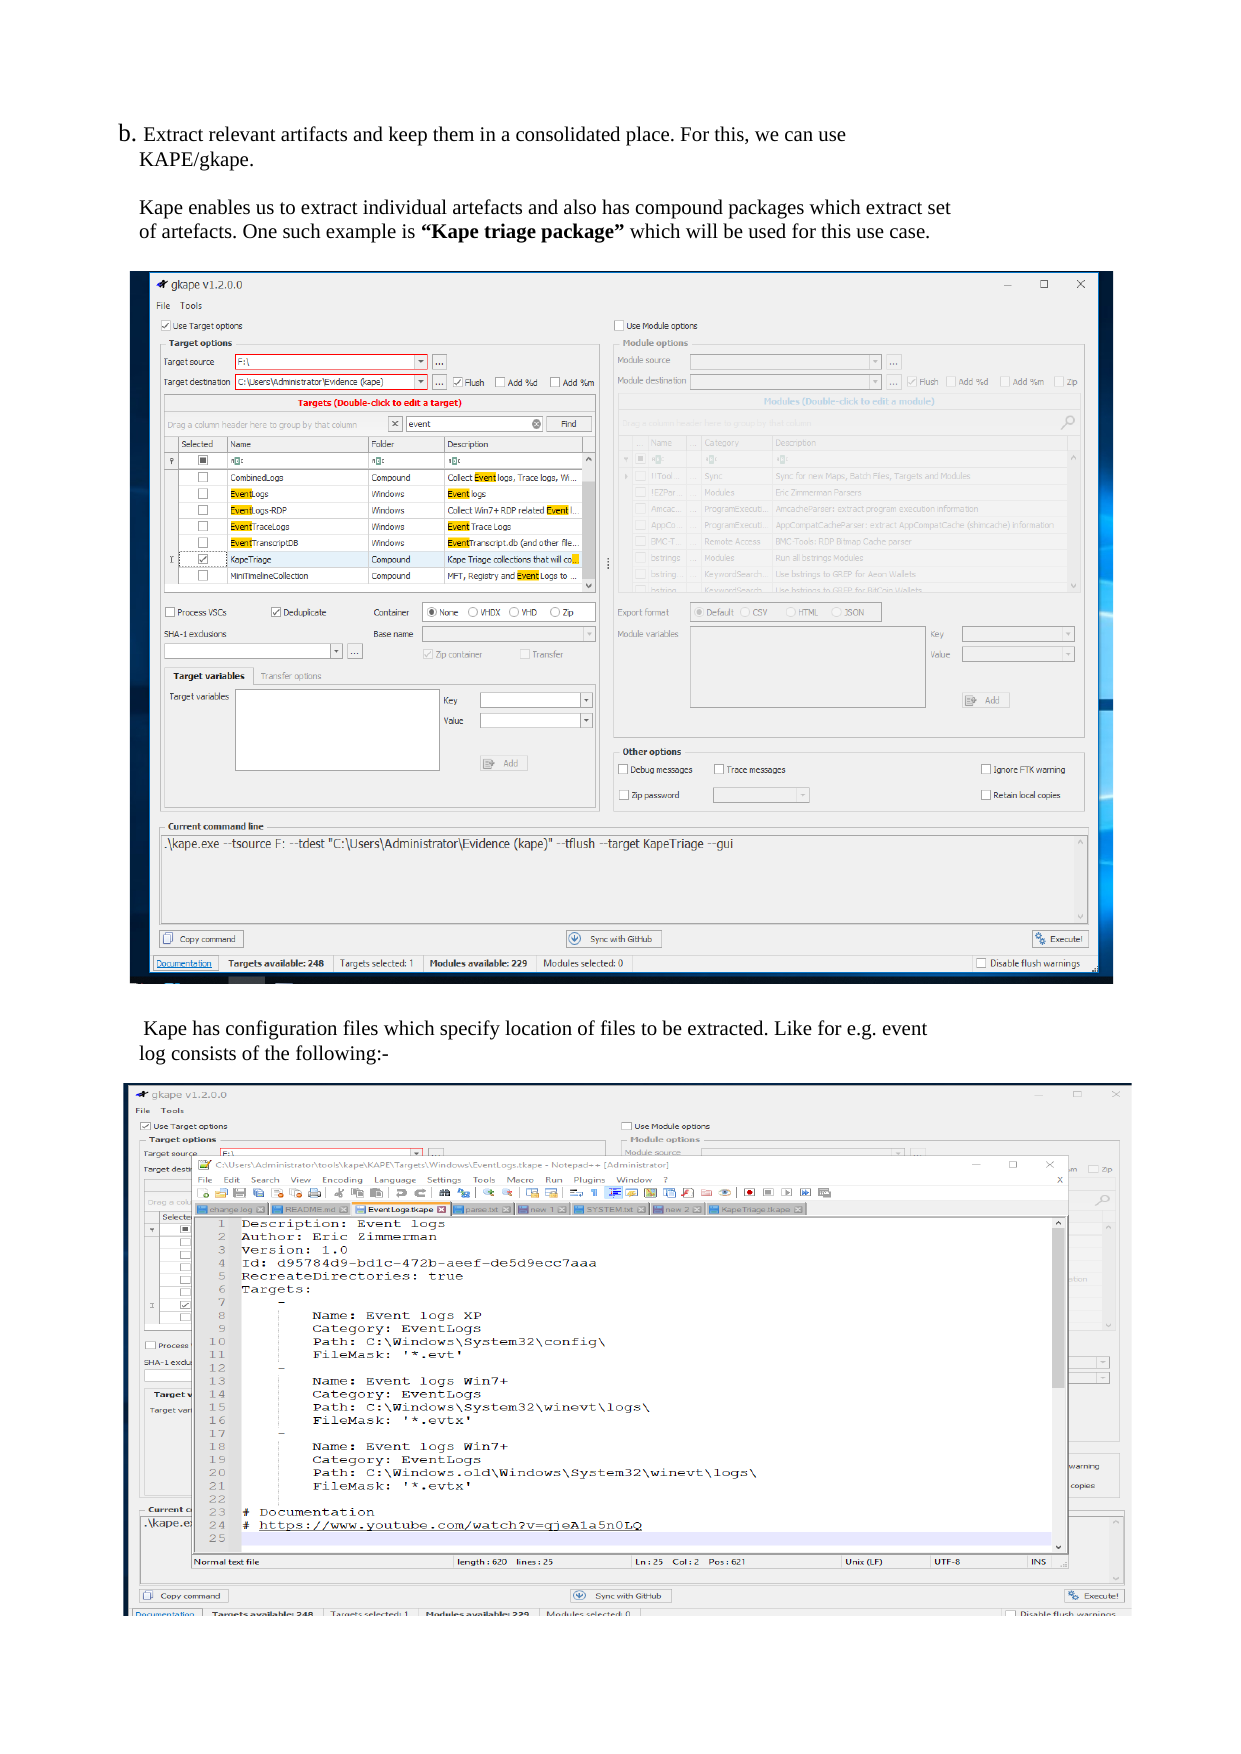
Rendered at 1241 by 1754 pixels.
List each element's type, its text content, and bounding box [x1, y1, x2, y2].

text of artefacts. One such example is “Kape triage package” which will be used for this use case. [118, 219, 1122, 243]
text b. Extract relevant artifacts and keep them in a consolidated place. For this, we can use [118, 118, 1122, 147]
text KAPE/gkape. [118, 147, 1122, 171]
text Kape enables us to extract individual artefacts and also has compound packages which extract set [118, 195, 1122, 219]
text log consists of the following:- [118, 1041, 1122, 1065]
picture [129, 271, 1114, 984]
text Kape has configuration files which specify location of files to be extracted. Like for e.g. event [118, 1012, 1122, 1041]
picture [123, 1083, 1132, 1616]
